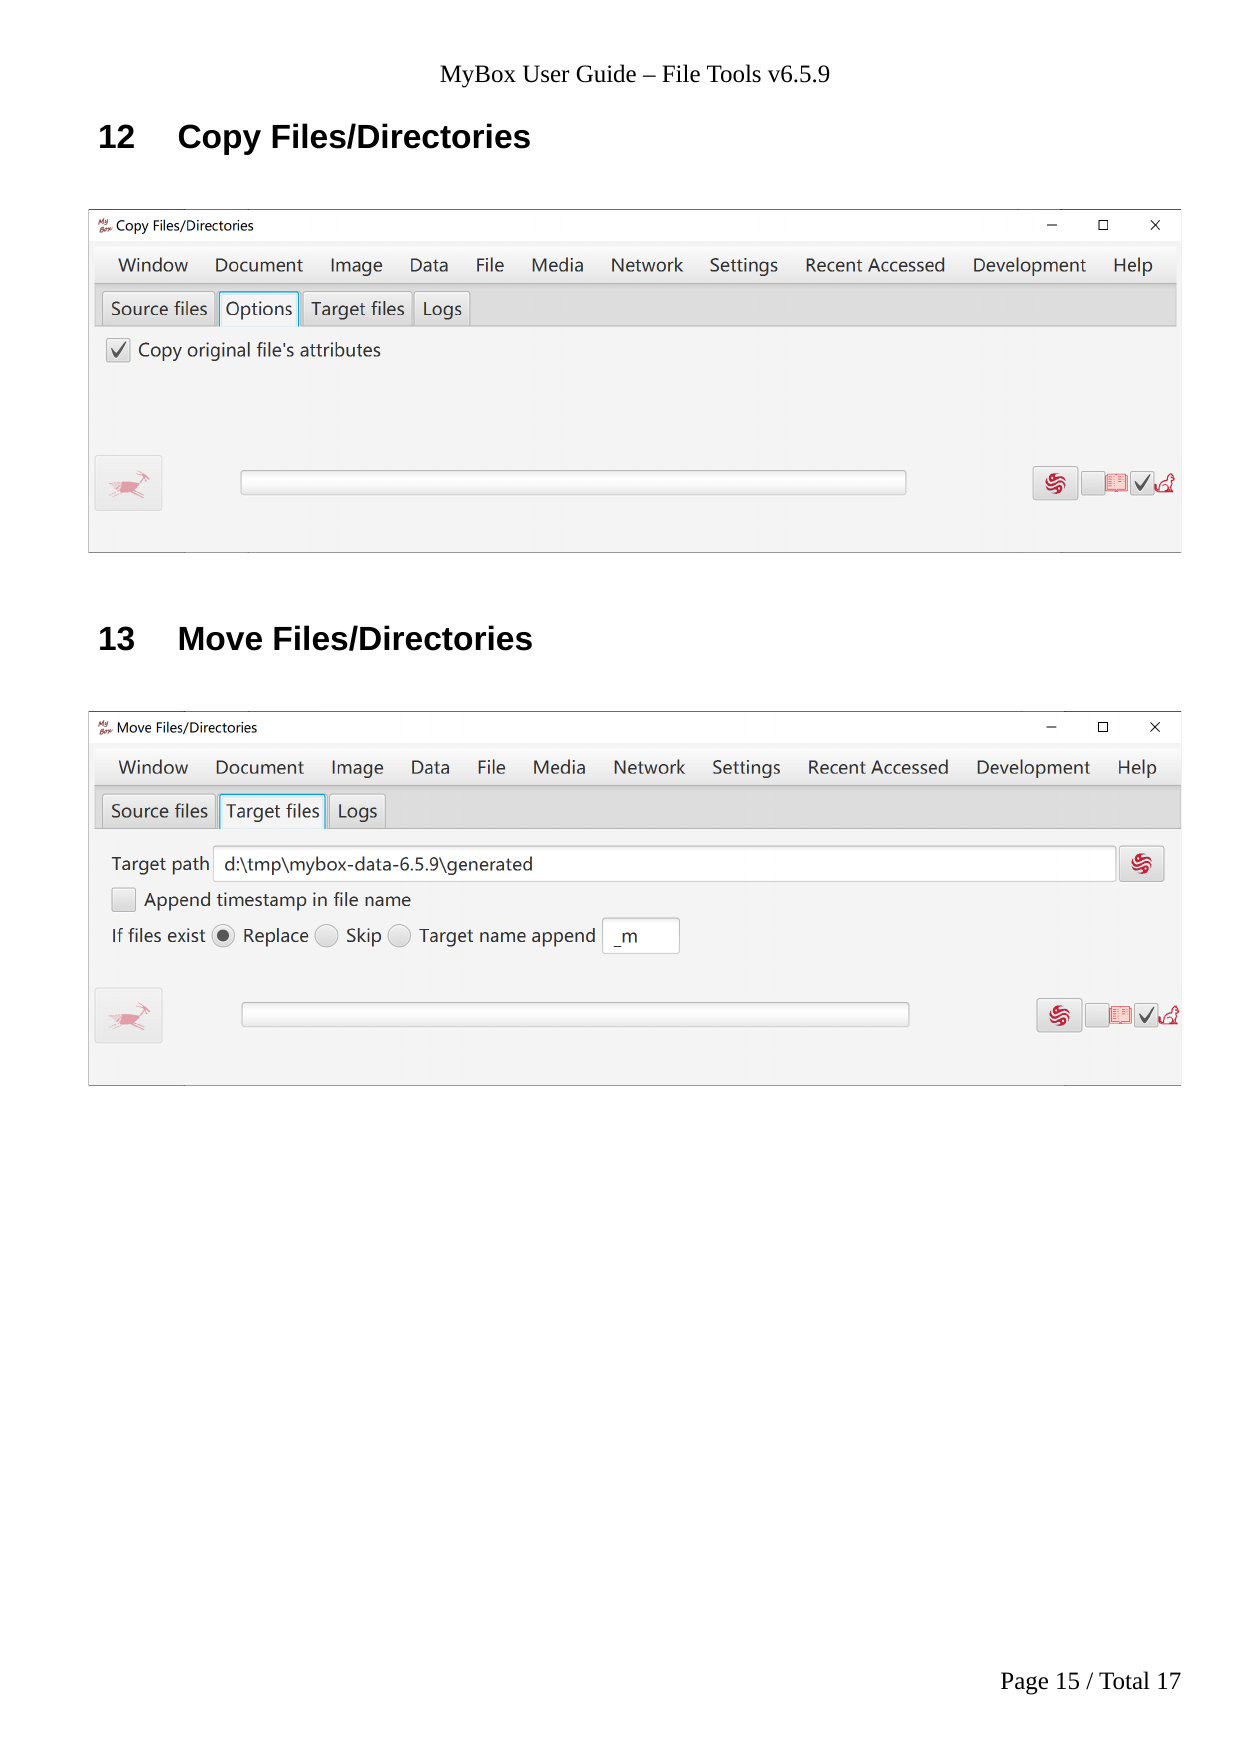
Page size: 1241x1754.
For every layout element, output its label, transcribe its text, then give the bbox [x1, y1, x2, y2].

picture [88, 209, 1182, 553]
subtitle Copy Files/Directories [88, 117, 1181, 156]
picture [88, 711, 1182, 1086]
subtitle Move Files/Directories [88, 619, 1181, 658]
